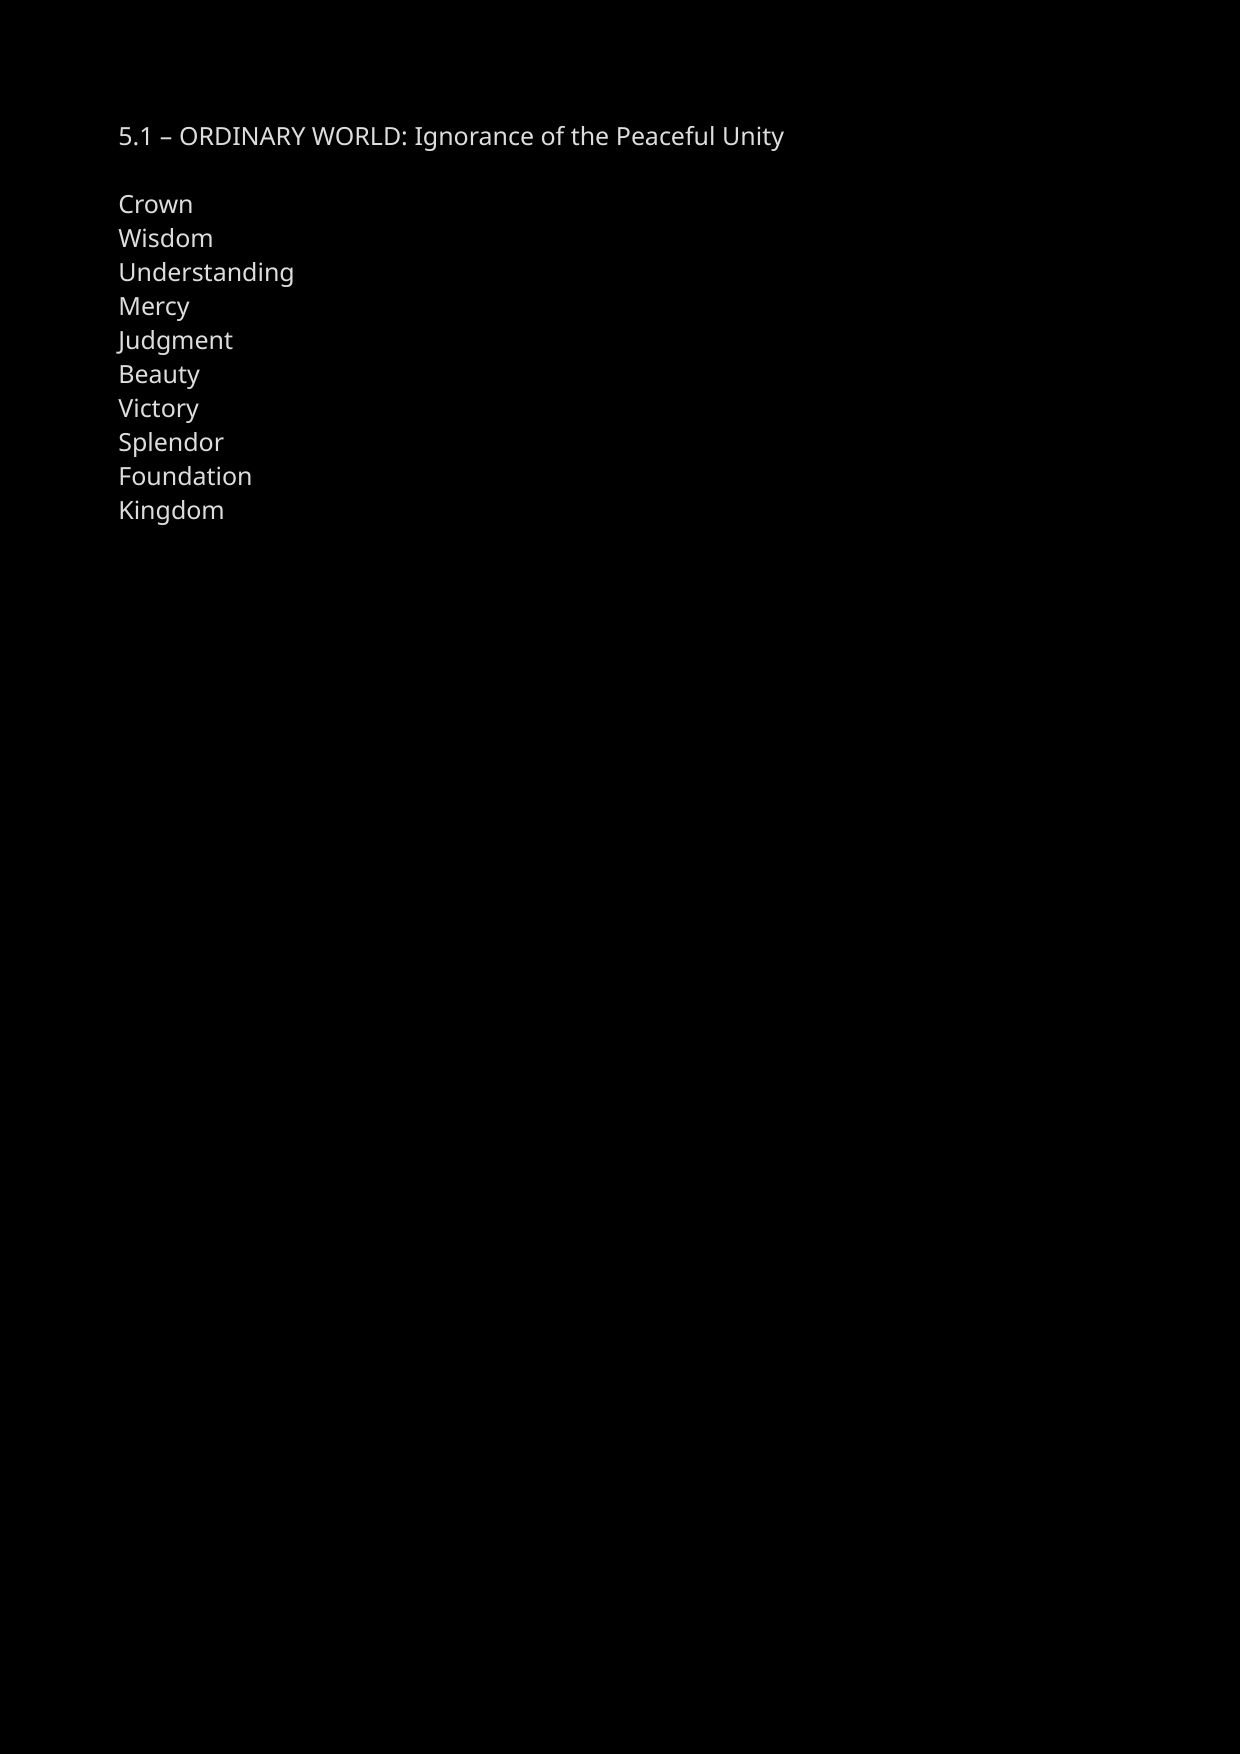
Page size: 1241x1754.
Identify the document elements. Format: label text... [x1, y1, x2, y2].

text Crown [118, 186, 1122, 220]
text Judgment [118, 322, 1122, 357]
text Kingdom [118, 493, 1122, 527]
text Splendor [118, 425, 1122, 459]
text Victory [118, 391, 1122, 425]
text 5.1 – ORDINARY WORLD: Ignorance of the Peaceful Unity [118, 118, 1122, 152]
text Beauty [118, 357, 1122, 391]
text Foundation [118, 459, 1122, 493]
text Understanding [118, 254, 1122, 288]
text Wisdom [118, 220, 1122, 254]
text Mercy [118, 288, 1122, 322]
